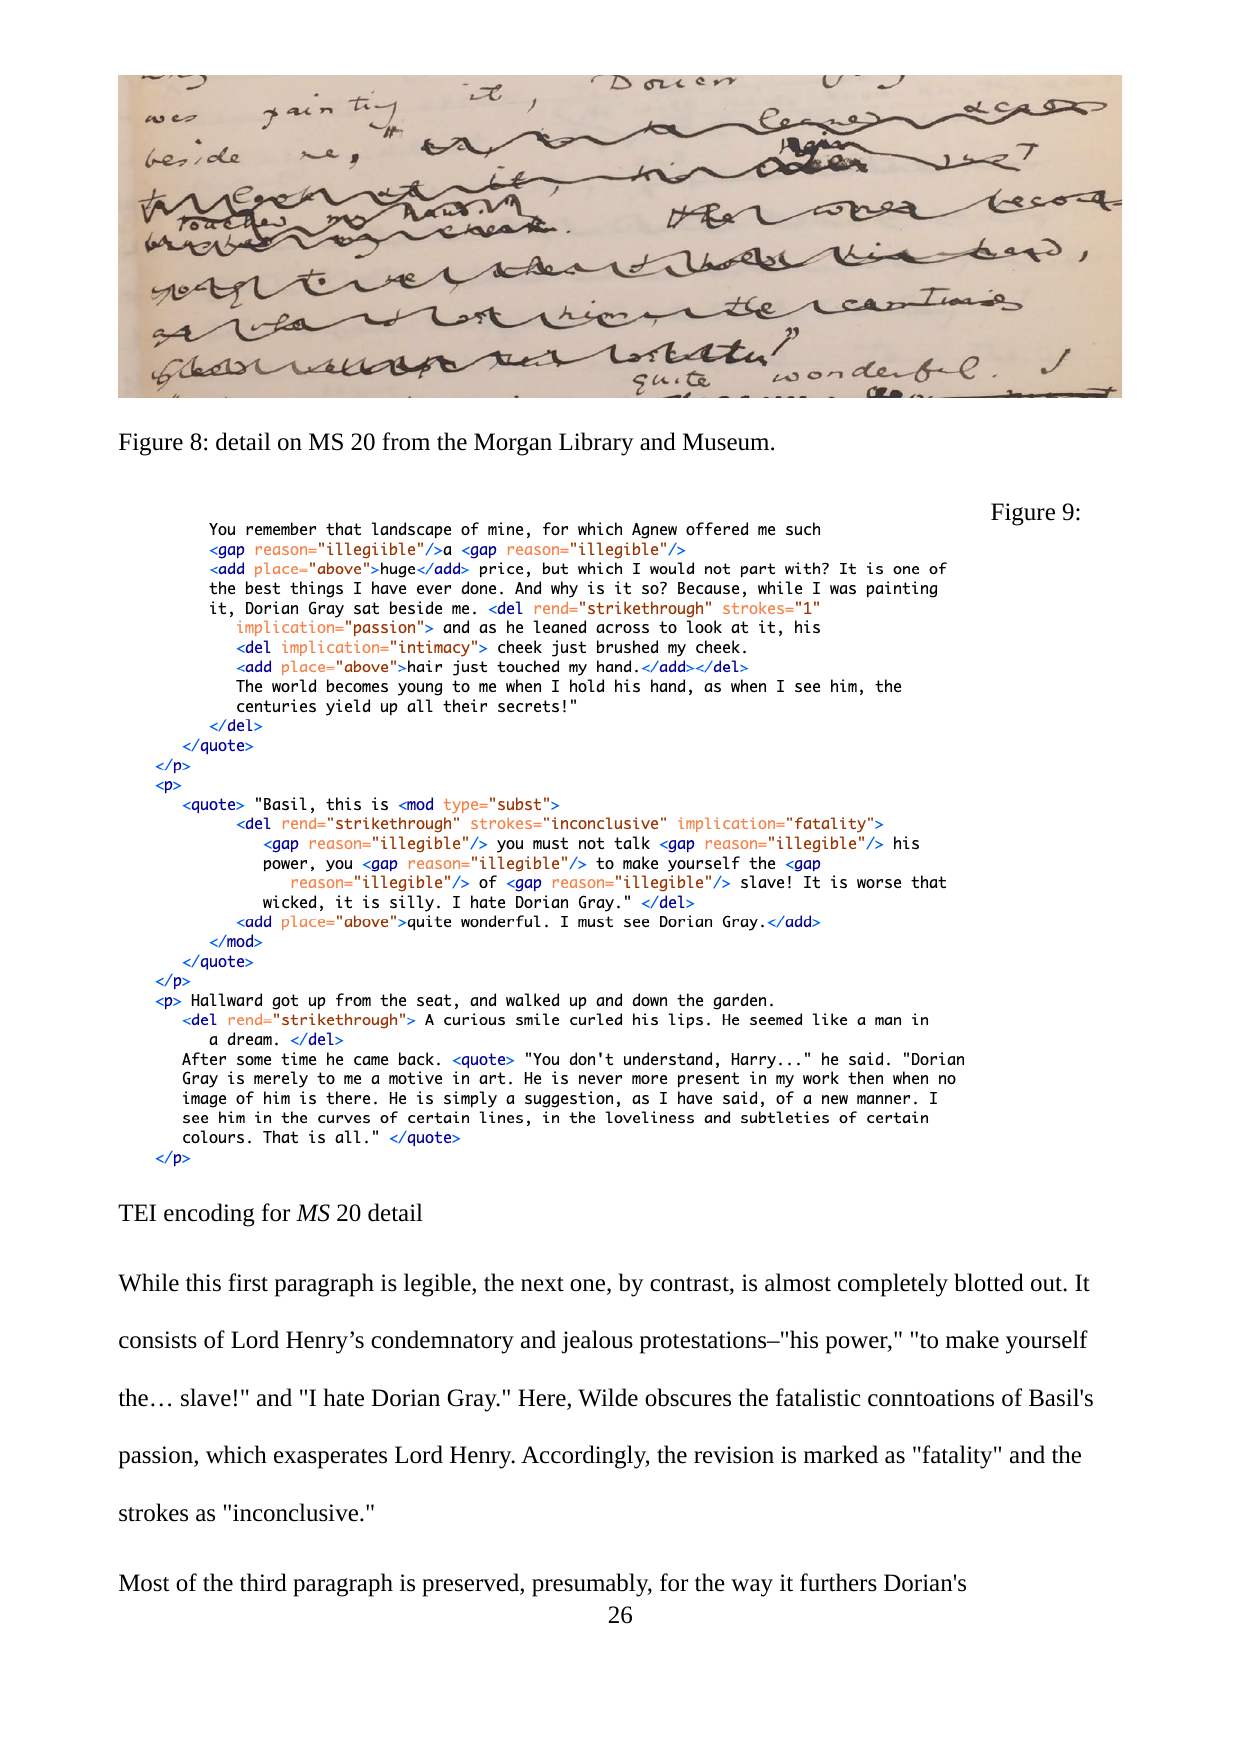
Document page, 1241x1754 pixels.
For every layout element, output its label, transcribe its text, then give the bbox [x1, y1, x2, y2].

text Figure 8: detail on MS 20 from the Morgan Library and Museum. [118, 398, 1122, 456]
text While this first paragraph is legible, the next one, by contrast, is almost completely blotted out. It consists of Lord Henry’s condemnatory and jealous protestations–"his power," "to make yourself the… slave!" and "I hate Dorian Gray." Here, Wilde obscures the fatalistic conntoations of Basil's passion, which exasperates Lord Henry. Accordingly, the revision is marked as "fatality" and the strokes as "inconclusive." [118, 1268, 1122, 1527]
text Figure 9: TEI encoding for MS 20 detail [118, 497, 1122, 1227]
text Most of the third paragraph is preserved, presumably, for the way it furthers Dorian's [118, 1568, 1122, 1597]
